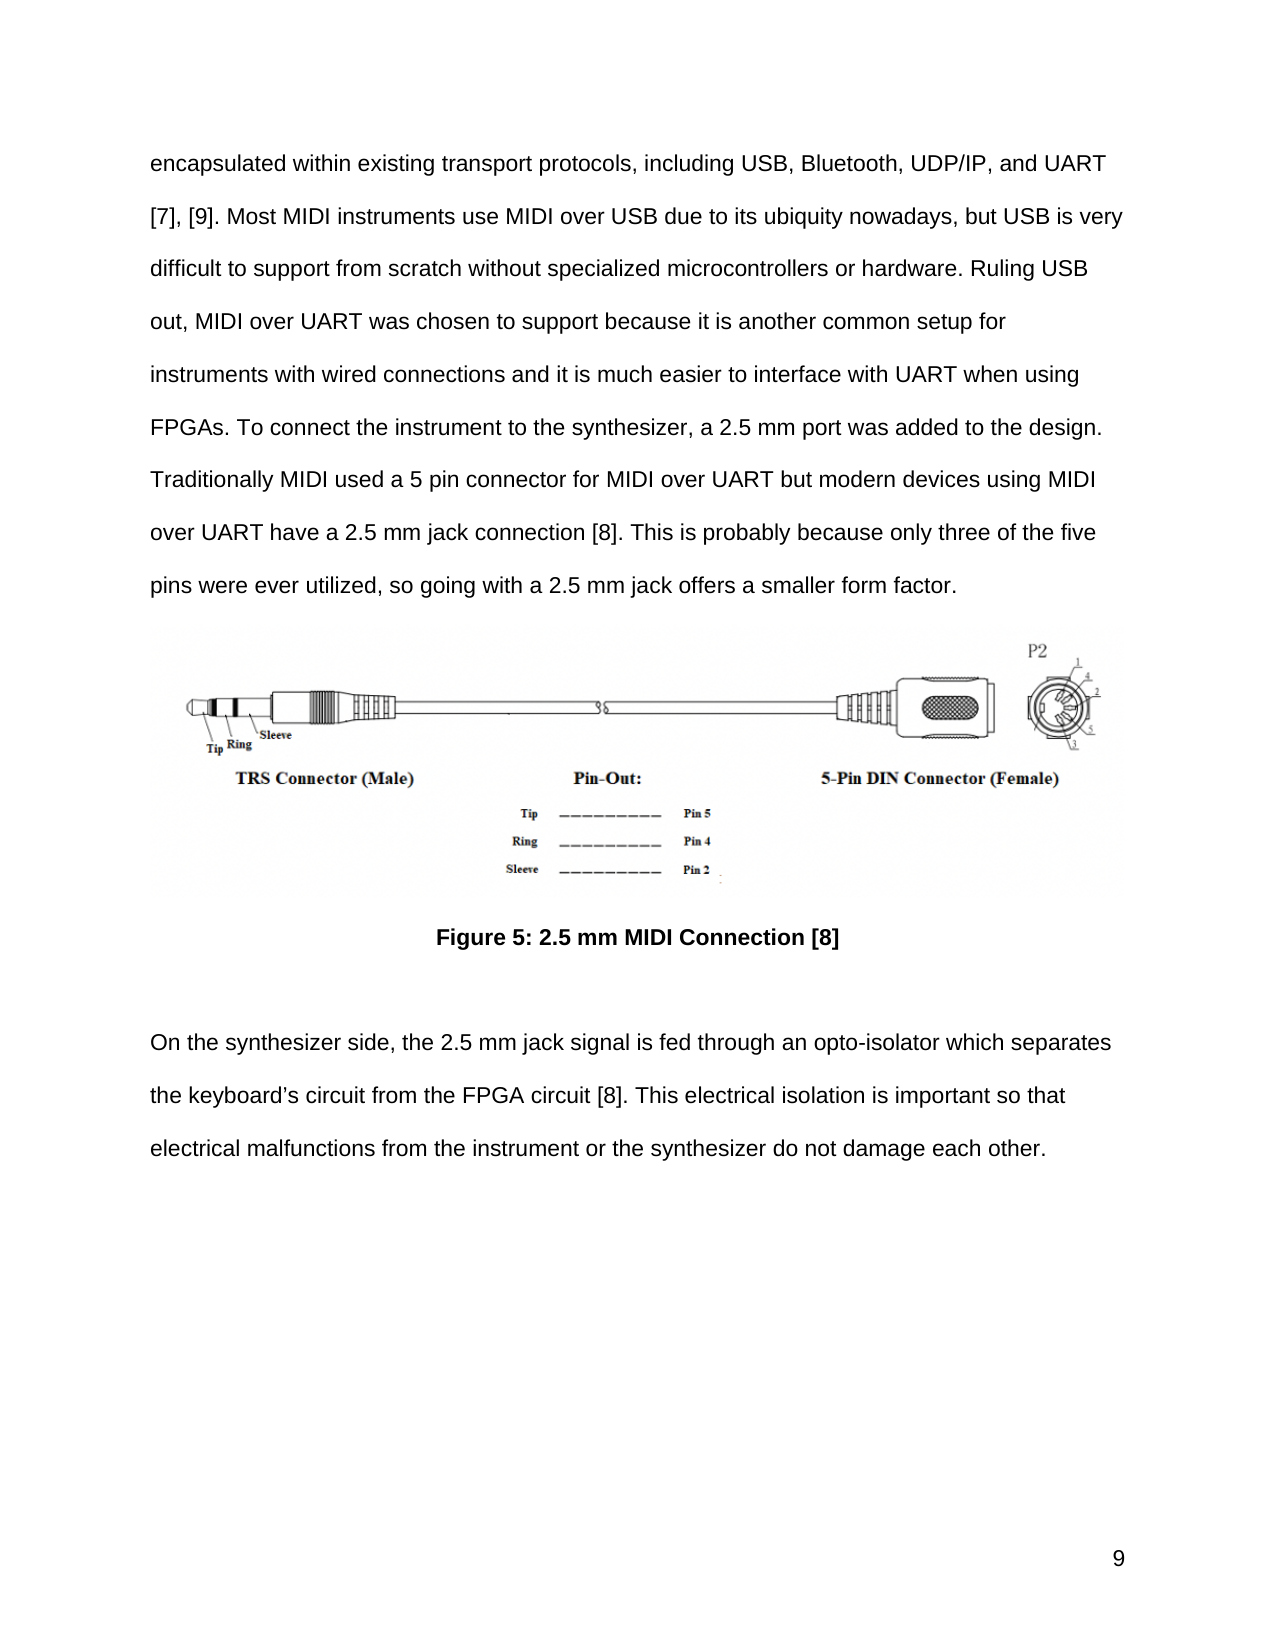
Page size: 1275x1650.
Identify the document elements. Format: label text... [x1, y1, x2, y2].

text On the synthesizer side, the 2.5 mm jack signal is fed through an opto-isolator which separates the keyboard’s circuit from the FPGA circuit [8]. This electrical isolation is important so that electrical malfunctions from the instrument or the synthesizer do not damage each other. [150, 1029, 1125, 1161]
text encapsulated within existing transport protocols, including USB, Bluetooth, UDP/IP, and UART [7], [9]. Most MIDI instruments use MIDI over USB due to its ubiquity nowadays, but USB is very difficult to support from scratch without specialized microcontrollers or hardware. Ruling USB out, MIDI over UART was chosen to support because it is another common setup for instruments with wired connections and it is much easier to interface with UART when using FPGAs. To connect the instrument to the synthesizer, a 2.5 mm port was added to the design. Traditionally MIDI used a 5 pin connector for MIDI over UART but modern devices using MIDI over UART have a 2.5 mm jack connection [8]. This is probably because only three of the five pins were ever utilized, so going with a 2.5 mm jack offers a smaller form factor. [150, 150, 1125, 624]
text Figure 5: 2.5 mm MIDI Connection [8] [150, 924, 1125, 950]
picture [150, 624, 1125, 898]
